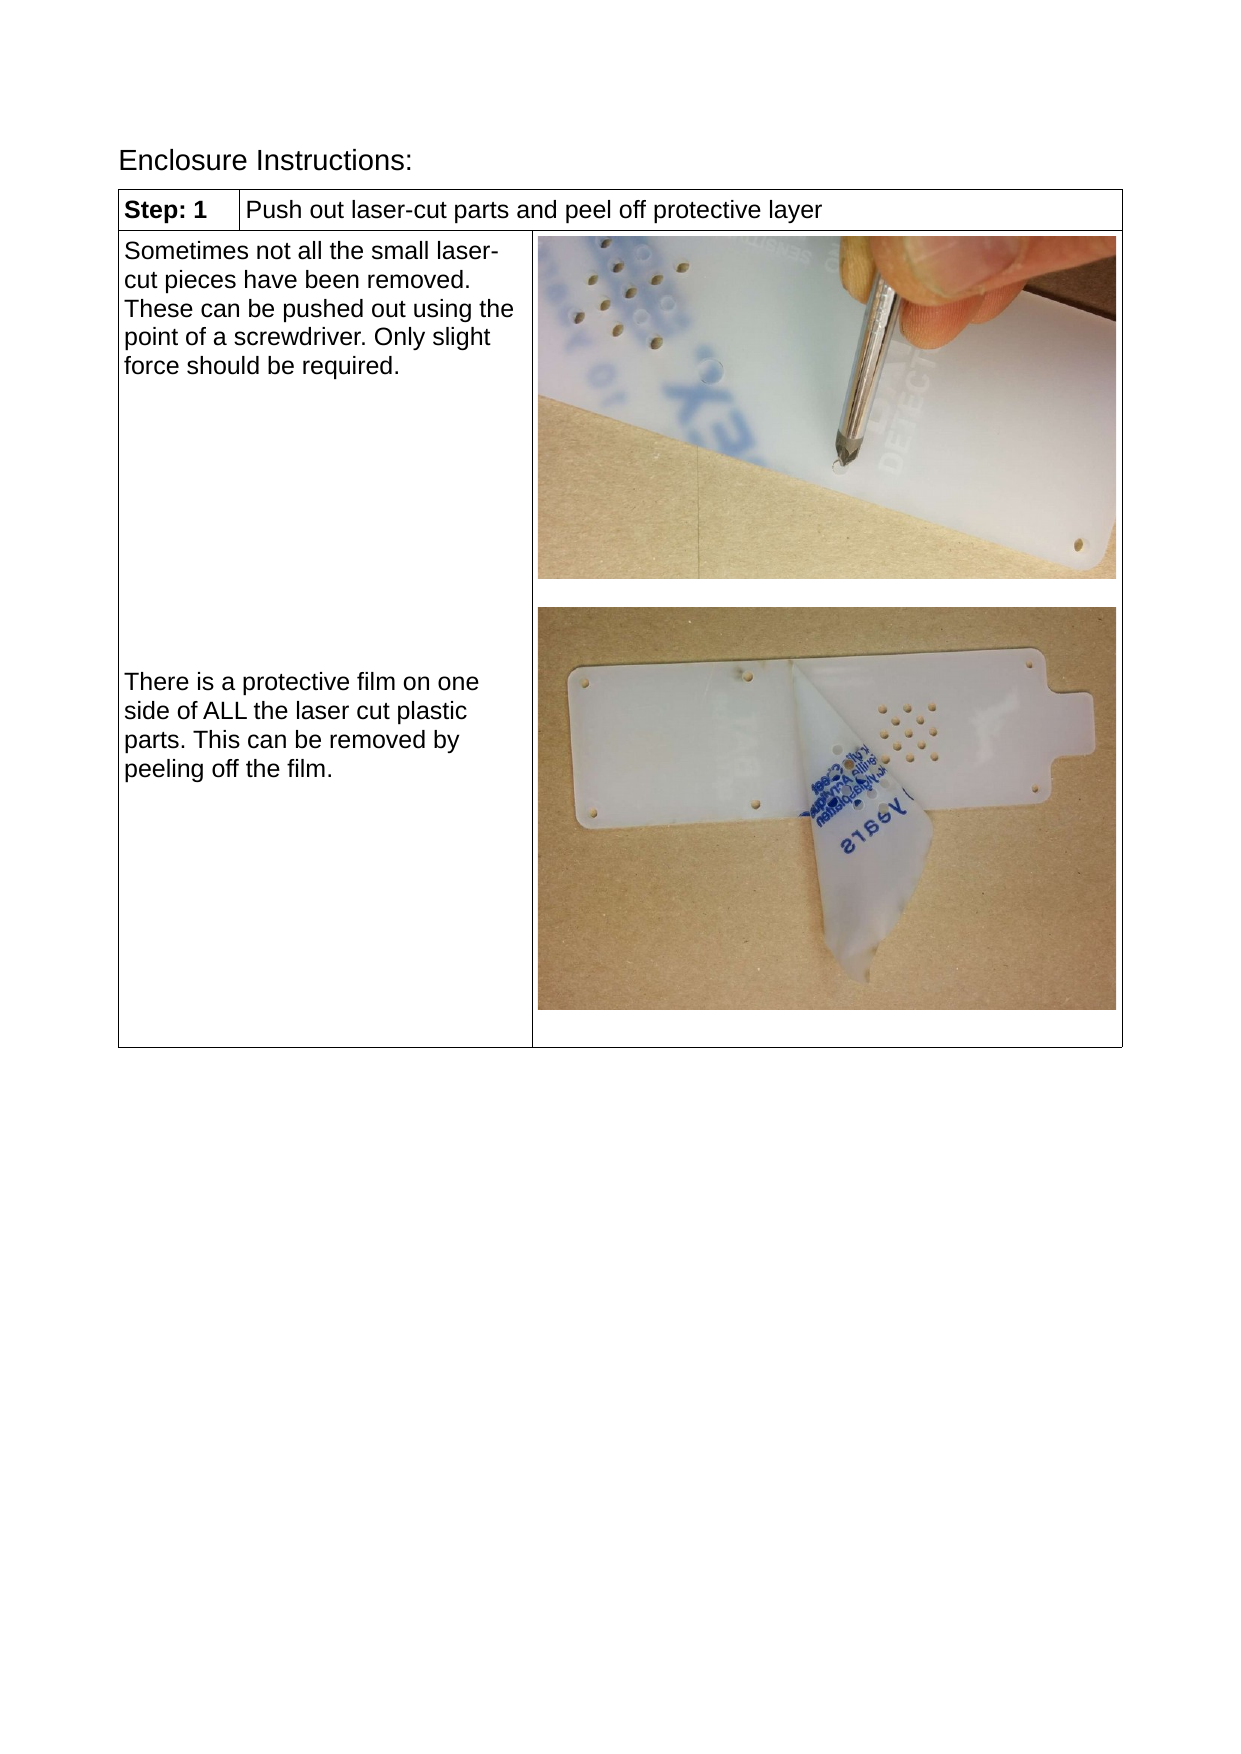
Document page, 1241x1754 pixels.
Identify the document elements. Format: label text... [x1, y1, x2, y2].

picture [537, 607, 1117, 1010]
table_cell [533, 231, 1122, 1047]
table_header Push out laser-cut parts and peel off protective layer [240, 190, 1122, 230]
table_cell Sometimes not all the small laser-cut pieces have been removed. These can be pushed out using the point of a screwdriver. Only slight force should be required. There is a protective film on one side of ALL the laser cut plastic parts. This can be removed by peeling off the film. [119, 231, 532, 1047]
subtitle Enclosure Instructions: [118, 143, 1122, 177]
picture [537, 236, 1117, 579]
table_header Step: 1 [119, 190, 239, 230]
